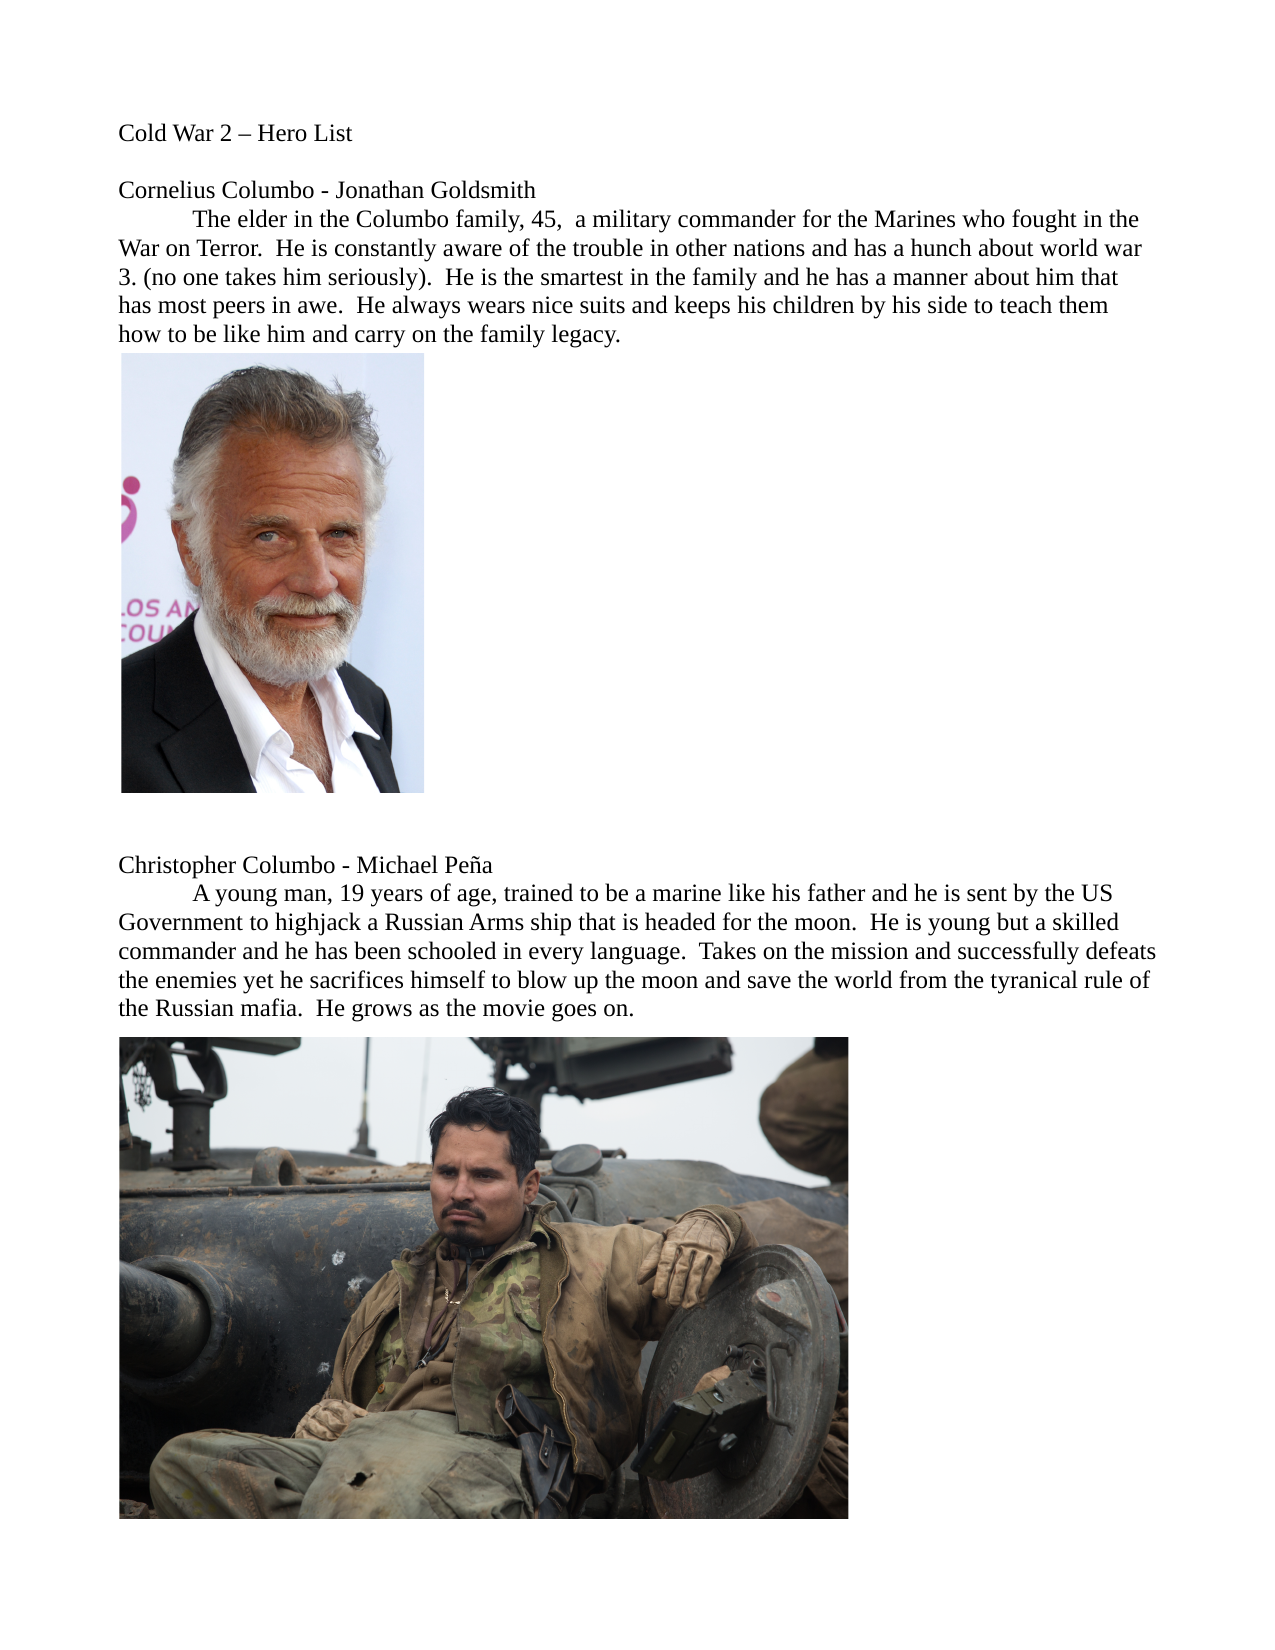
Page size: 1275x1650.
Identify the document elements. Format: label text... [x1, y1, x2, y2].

text A young man, 19 years of age, trained to be a marine like his father and he is sent by the US Government to highjack a Russian Arms ship that is headed for the moon. He is young but a skilled commander and he has been schooled in every language. Takes on the mission and successfully defeats the enemies yet he sacrifices himself to blow up the moon and save the world from the tyranical rule of the Russian mafia. He grows as the movie goes on. [118, 878, 1157, 1022]
text Christopher Columbo - Michael Peña [118, 850, 1157, 878]
text Cold War 2 – Hero List [118, 118, 1157, 147]
picture [119, 1037, 849, 1519]
text Cornelius Columbo - Jonathan Goldsmith [118, 176, 1157, 204]
picture [121, 353, 425, 793]
text The elder in the Columbo family, 45, a military commander for the Marines who fought in the War on Terror. He is constantly aware of the trouble in other nations and has a hunch about world war 3. (no one takes him seriously). He is the smartest in the family and he has a manner about him that has most peers in awe. He always wears nice suits and keeps his children by his side to teach them how to be like him and carry on the family legacy. [118, 204, 1157, 348]
